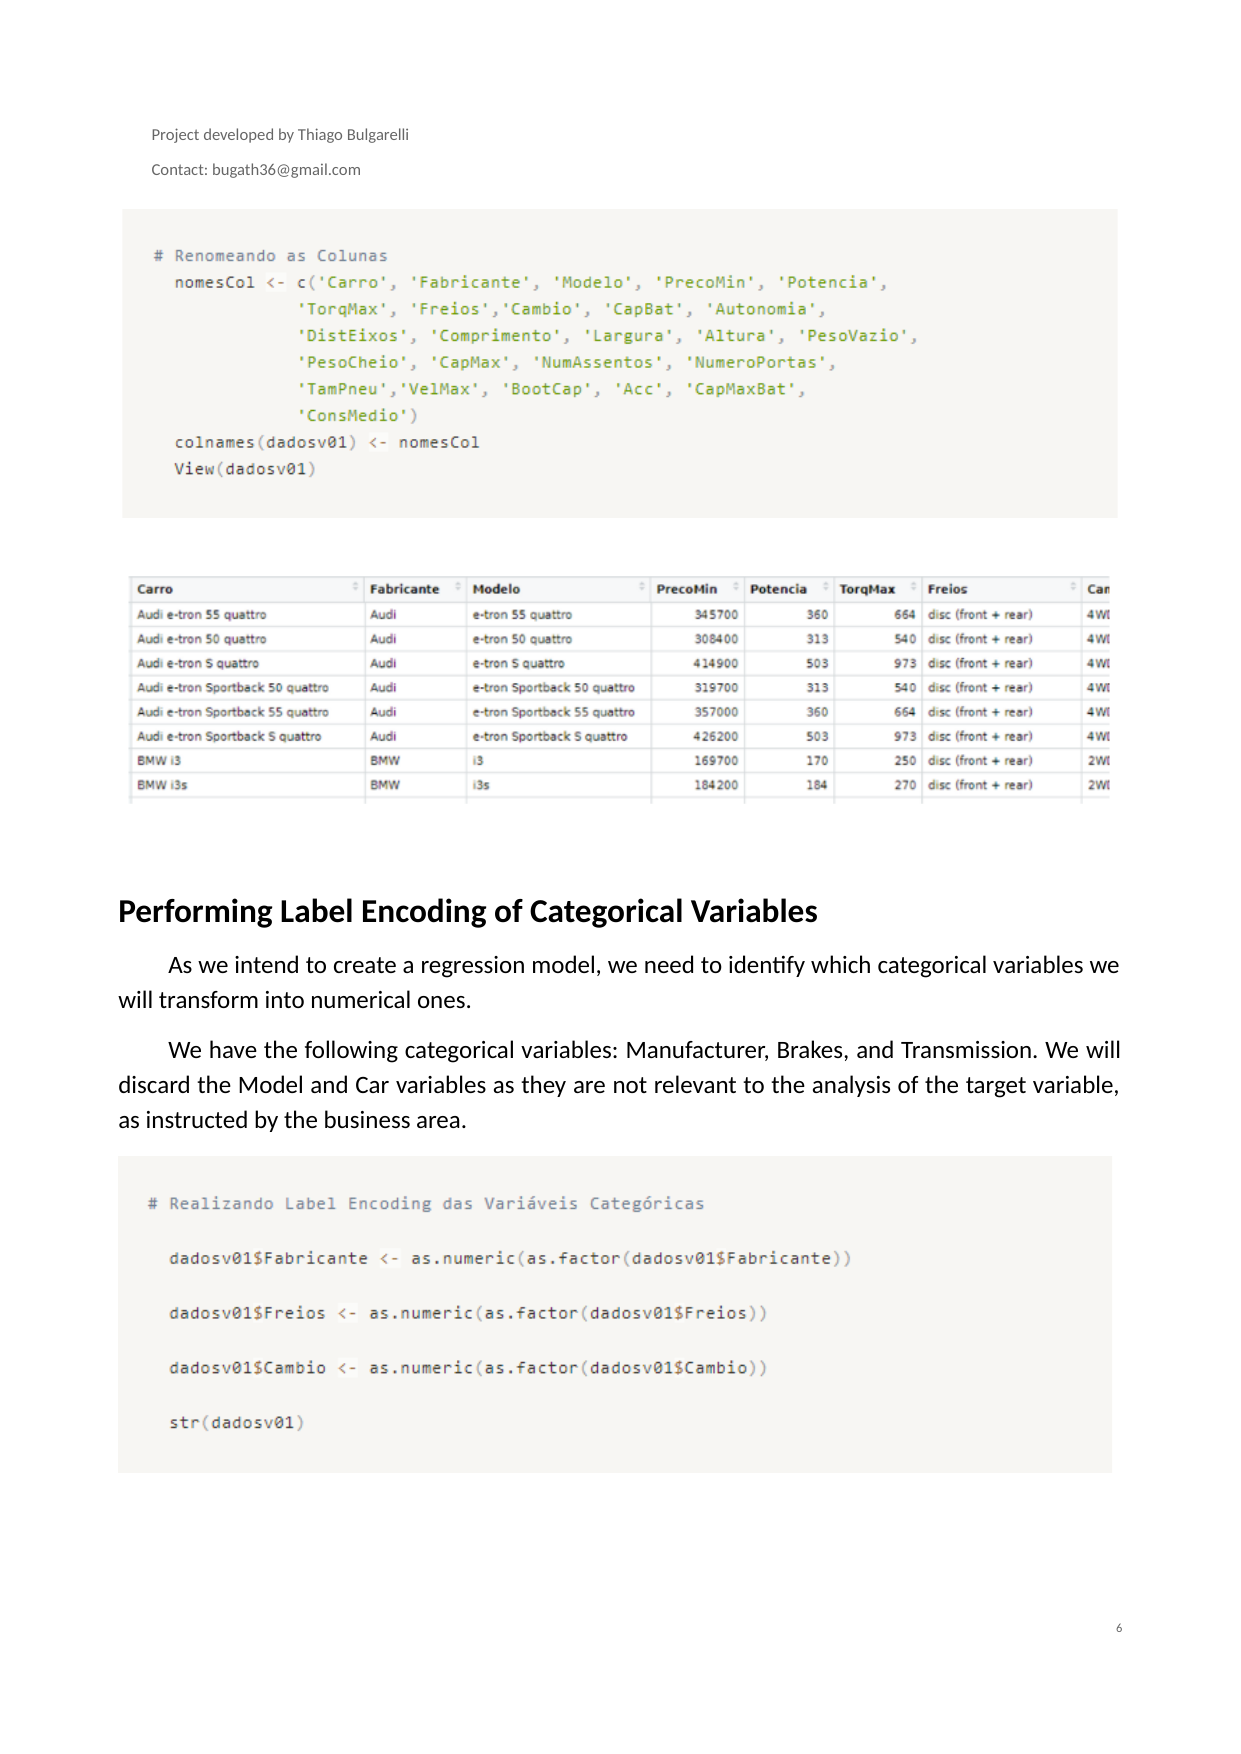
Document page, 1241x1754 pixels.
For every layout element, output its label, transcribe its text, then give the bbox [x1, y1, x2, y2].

picture [122, 209, 1118, 518]
text We have the following categorical variables: Manufacturer, Brakes, and Transmission. We will discard the Model and Car variables as they are not relevant to the analysis of the target variable, as instructed by the business area. [118, 1034, 1122, 1134]
picture [118, 571, 1123, 812]
picture [118, 1156, 1113, 1473]
text As we intend to create a regression model, we need to identify which categorical variables we will transform into numerical ones. [118, 949, 1122, 1015]
subtitle Performing Label Encoding of Categorical Variables [118, 890, 1122, 931]
